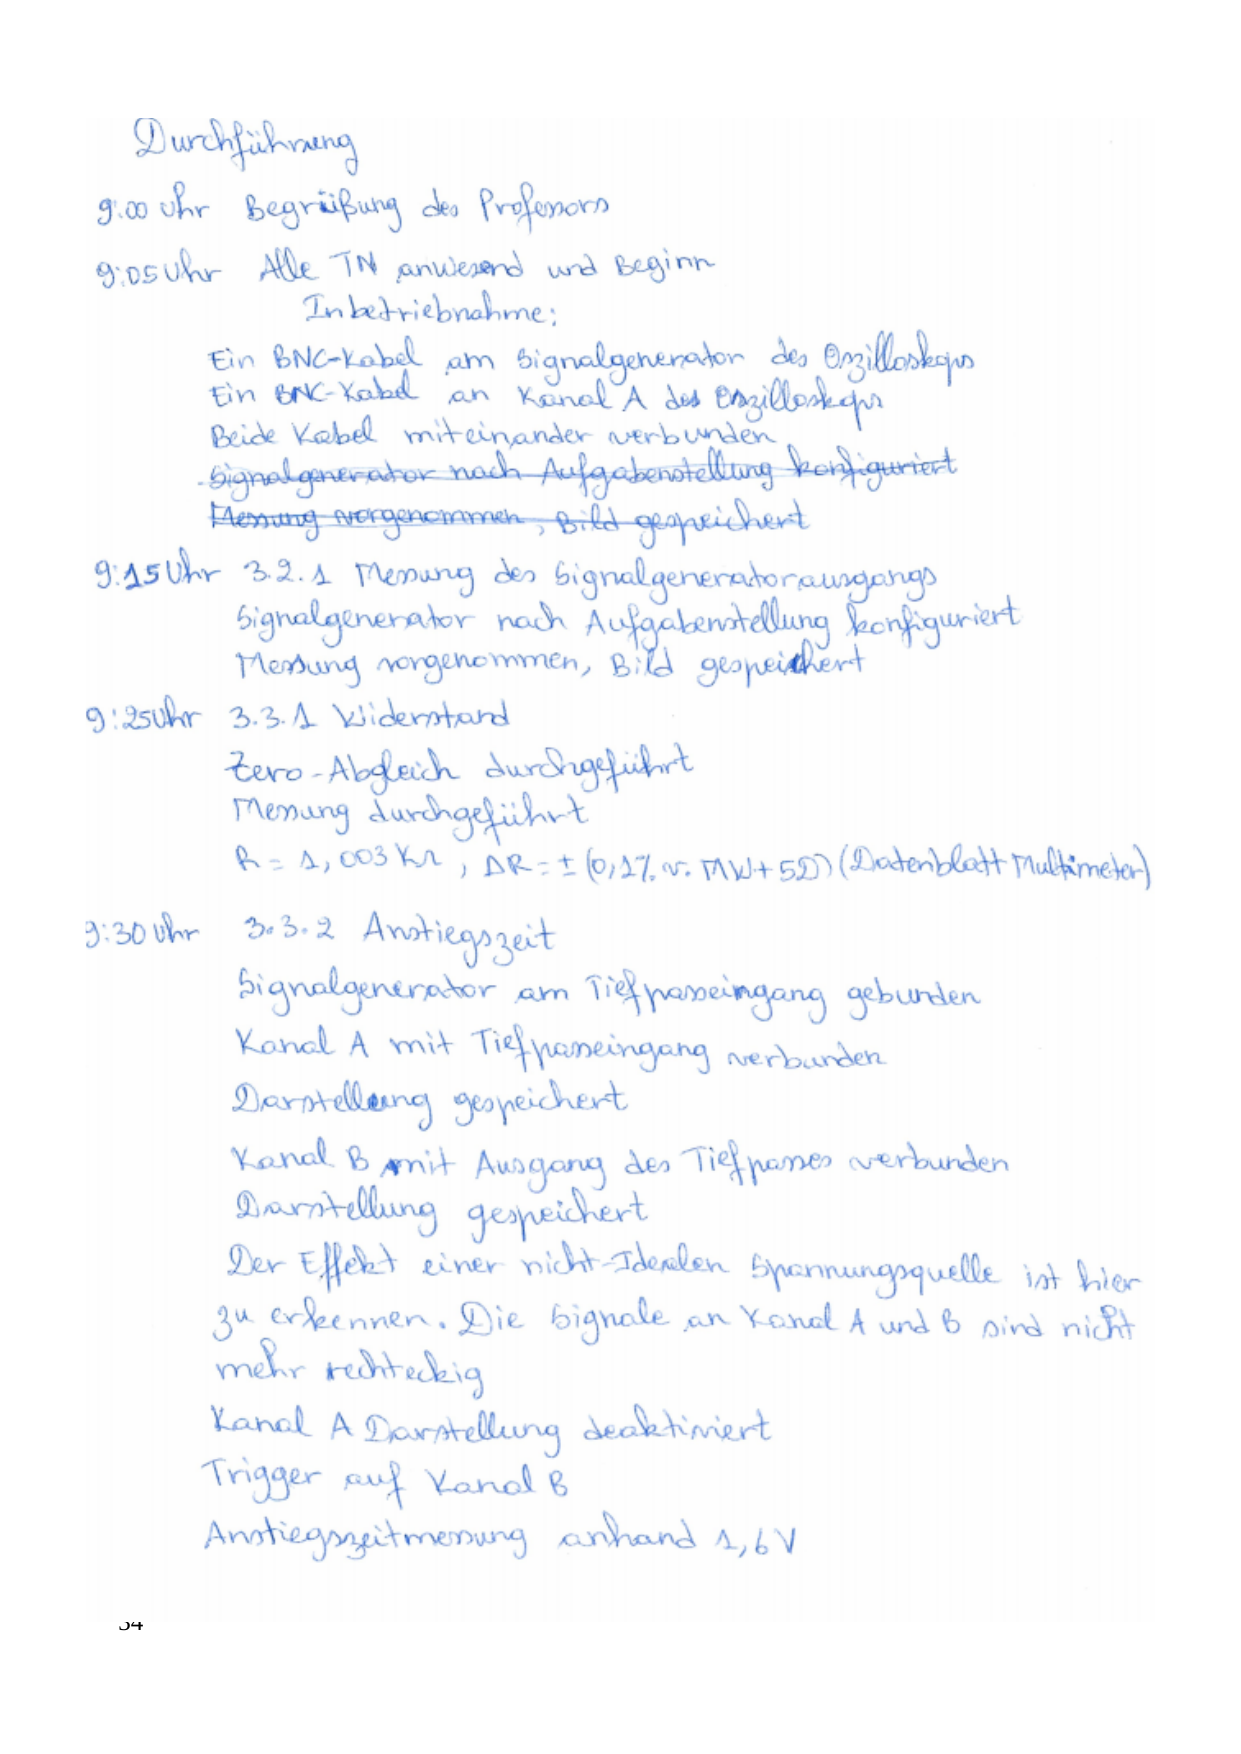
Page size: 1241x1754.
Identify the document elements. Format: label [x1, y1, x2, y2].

picture [85, 118, 1155, 1622]
